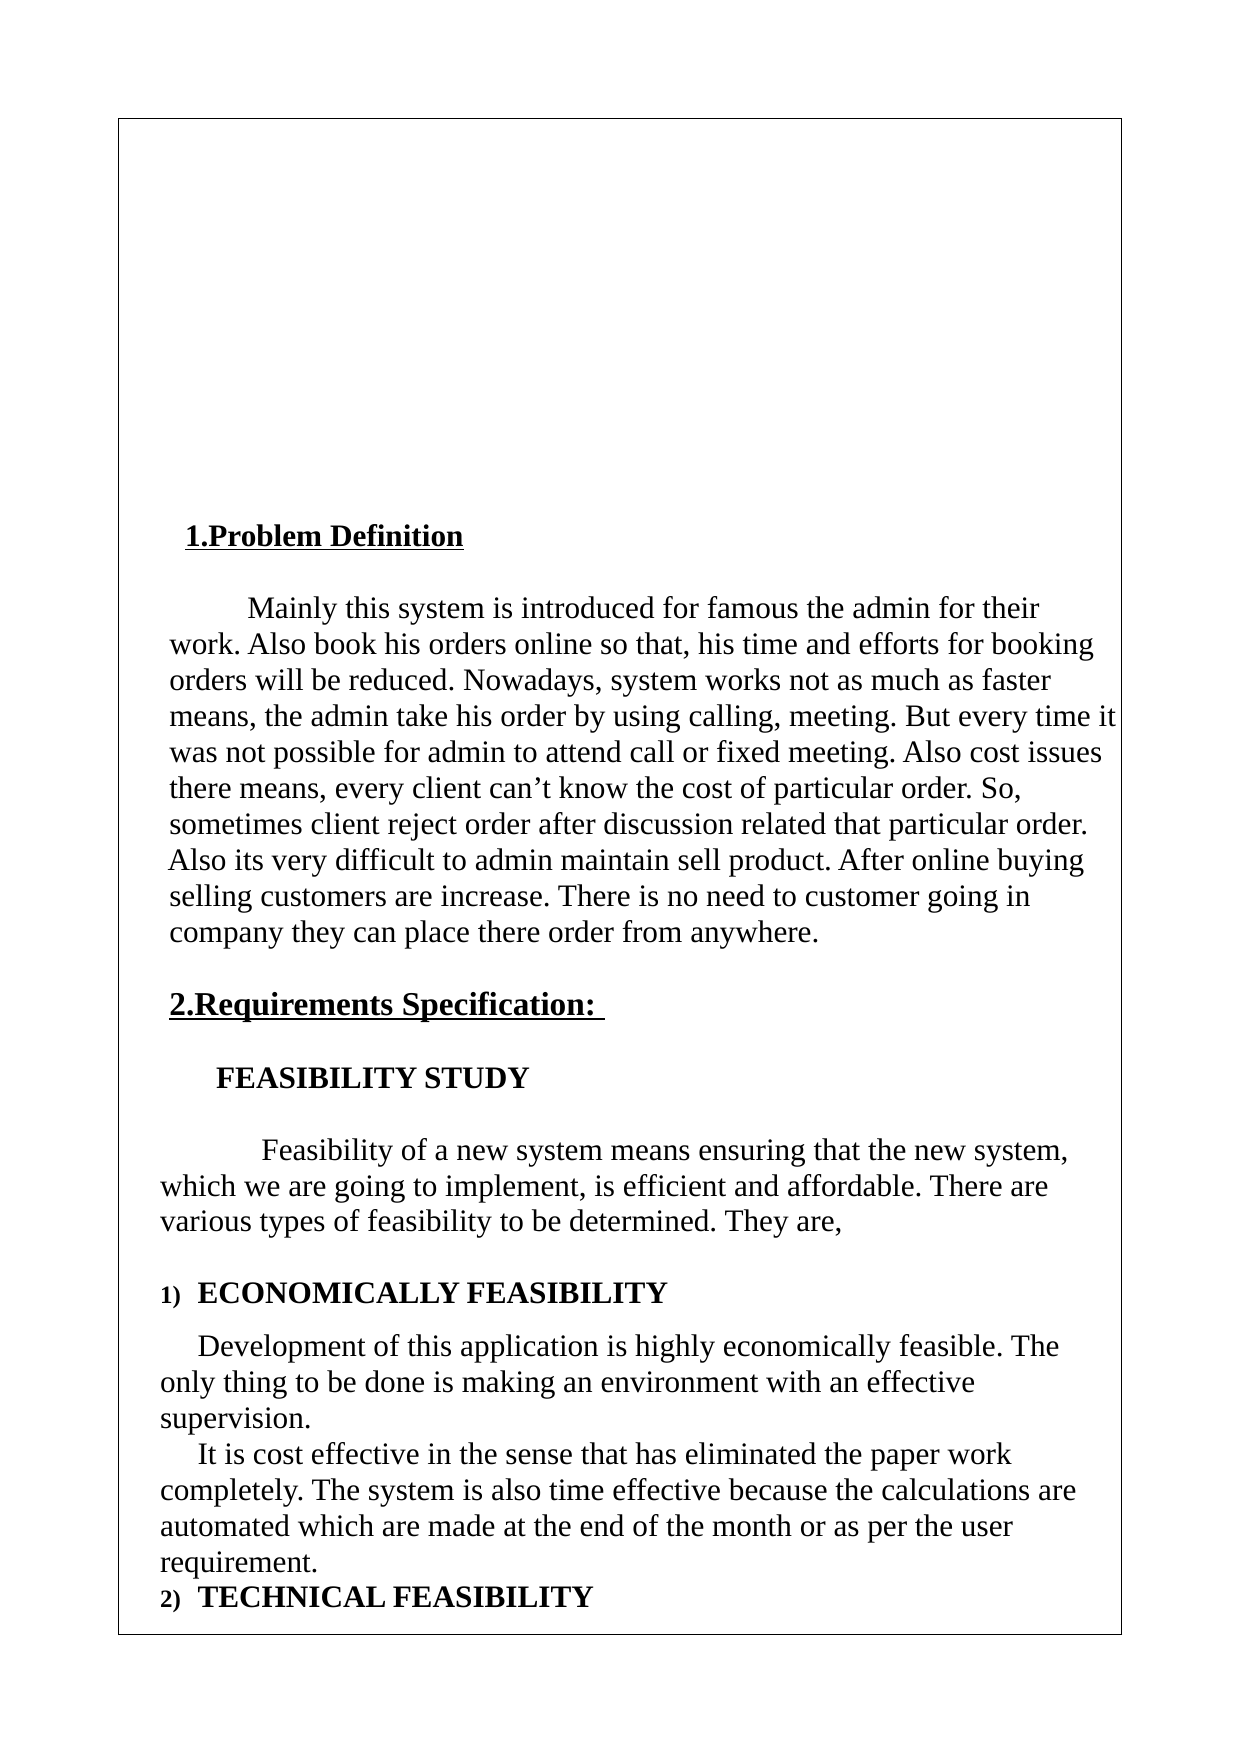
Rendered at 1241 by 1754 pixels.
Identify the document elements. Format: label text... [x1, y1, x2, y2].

text orders will be reduced. Nowadays, system works not as much as faster [122, 661, 1118, 697]
text FEASIBILITY STUDY [122, 1059, 1118, 1095]
text Mainly this system is introduced for famous the admin for their [122, 589, 1118, 625]
text sometimes client reject order after discussion related that particular order. [122, 805, 1118, 841]
text 2.Requirements Specification: [122, 985, 1118, 1023]
list TECHNICAL FEASIBILITY [160, 1579, 1118, 1615]
text work. Also book his orders online so that, his time and efforts for booking [122, 625, 1118, 661]
text 1.Problem Definition [122, 517, 1118, 553]
text company they can place there order from anywhere. [122, 913, 1118, 949]
text Also its very difficult to admin maintain sell product. After online buying [122, 841, 1118, 877]
text It is cost effective in the sense that has eliminated the paper work completely. The system is also time effective because the calculations are automated which are made at the end of the month or as per the user requirement. [160, 1435, 1118, 1579]
text various types of feasibility to be determined. They are, [122, 1203, 1118, 1239]
text which we are going to implement, is efficient and affordable. There are [122, 1167, 1118, 1203]
text Feasibility of a new system means ensuring that the new system, [122, 1131, 1118, 1167]
text there means, every client can’t know the cost of particular order. So, [122, 769, 1118, 805]
text Development of this application is highly economically feasible. The only thing to be done is making an environment with an effective supervision. [160, 1327, 1118, 1435]
text selling customers are increase. There is no need to customer going in [122, 877, 1118, 913]
text means, the admin take his order by using calling, meeting. But every time it [122, 697, 1118, 733]
text was not possible for admin to attend call or fixed meeting. Also cost issues [122, 733, 1118, 769]
list ECONOMICALLY FEASIBILITY [160, 1274, 1118, 1311]
